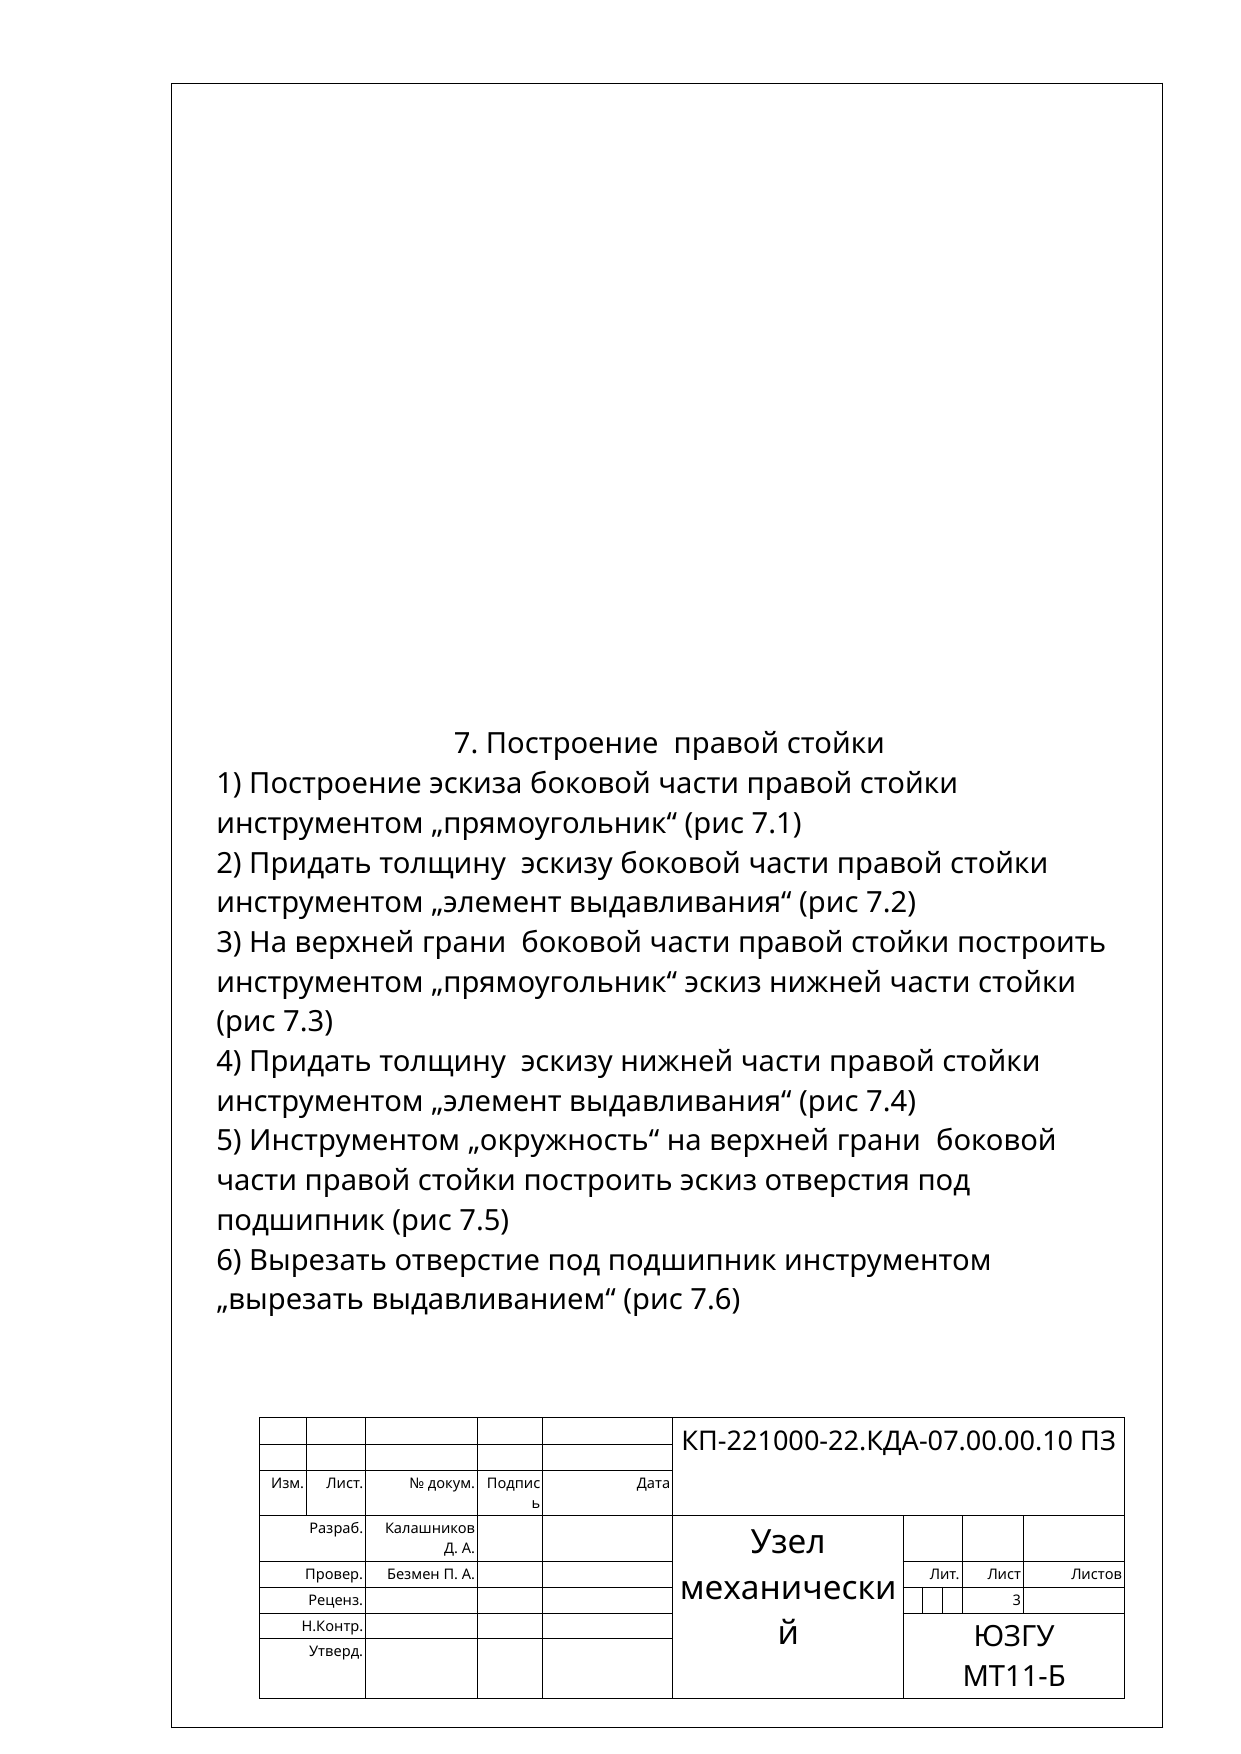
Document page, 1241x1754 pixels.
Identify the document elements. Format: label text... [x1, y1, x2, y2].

text 6) Вырезать отверстие под подшипник инструментом „вырезать выдавливанием“ (рис 7.6) [216, 1239, 1123, 1318]
text 4) Придать толщину эскизу нижней части правой стойки инструментом „элемент выдавливания“ (рис 7.4) [216, 1040, 1123, 1120]
text 7. Построение правой стойки [216, 723, 1123, 762]
text 5) Инструментом „окружность“ на верхней грани боковой части правой стойки построить эскиз отверстия под подшипник (рис 7.5) [216, 1120, 1123, 1239]
text 2) Придать толщину эскизу боковой части правой стойки инструментом „элемент выдавливания“ (рис 7.2) [216, 842, 1123, 921]
text 3) На верхней грани боковой части правой стойки построить инструментом „прямоугольник“ эскиз нижней части стойки (рис 7.3) [216, 921, 1123, 1040]
text 1) Построение эскиза боковой части правой стойки инструментом „прямоугольник“ (рис 7.1) [216, 762, 1123, 842]
